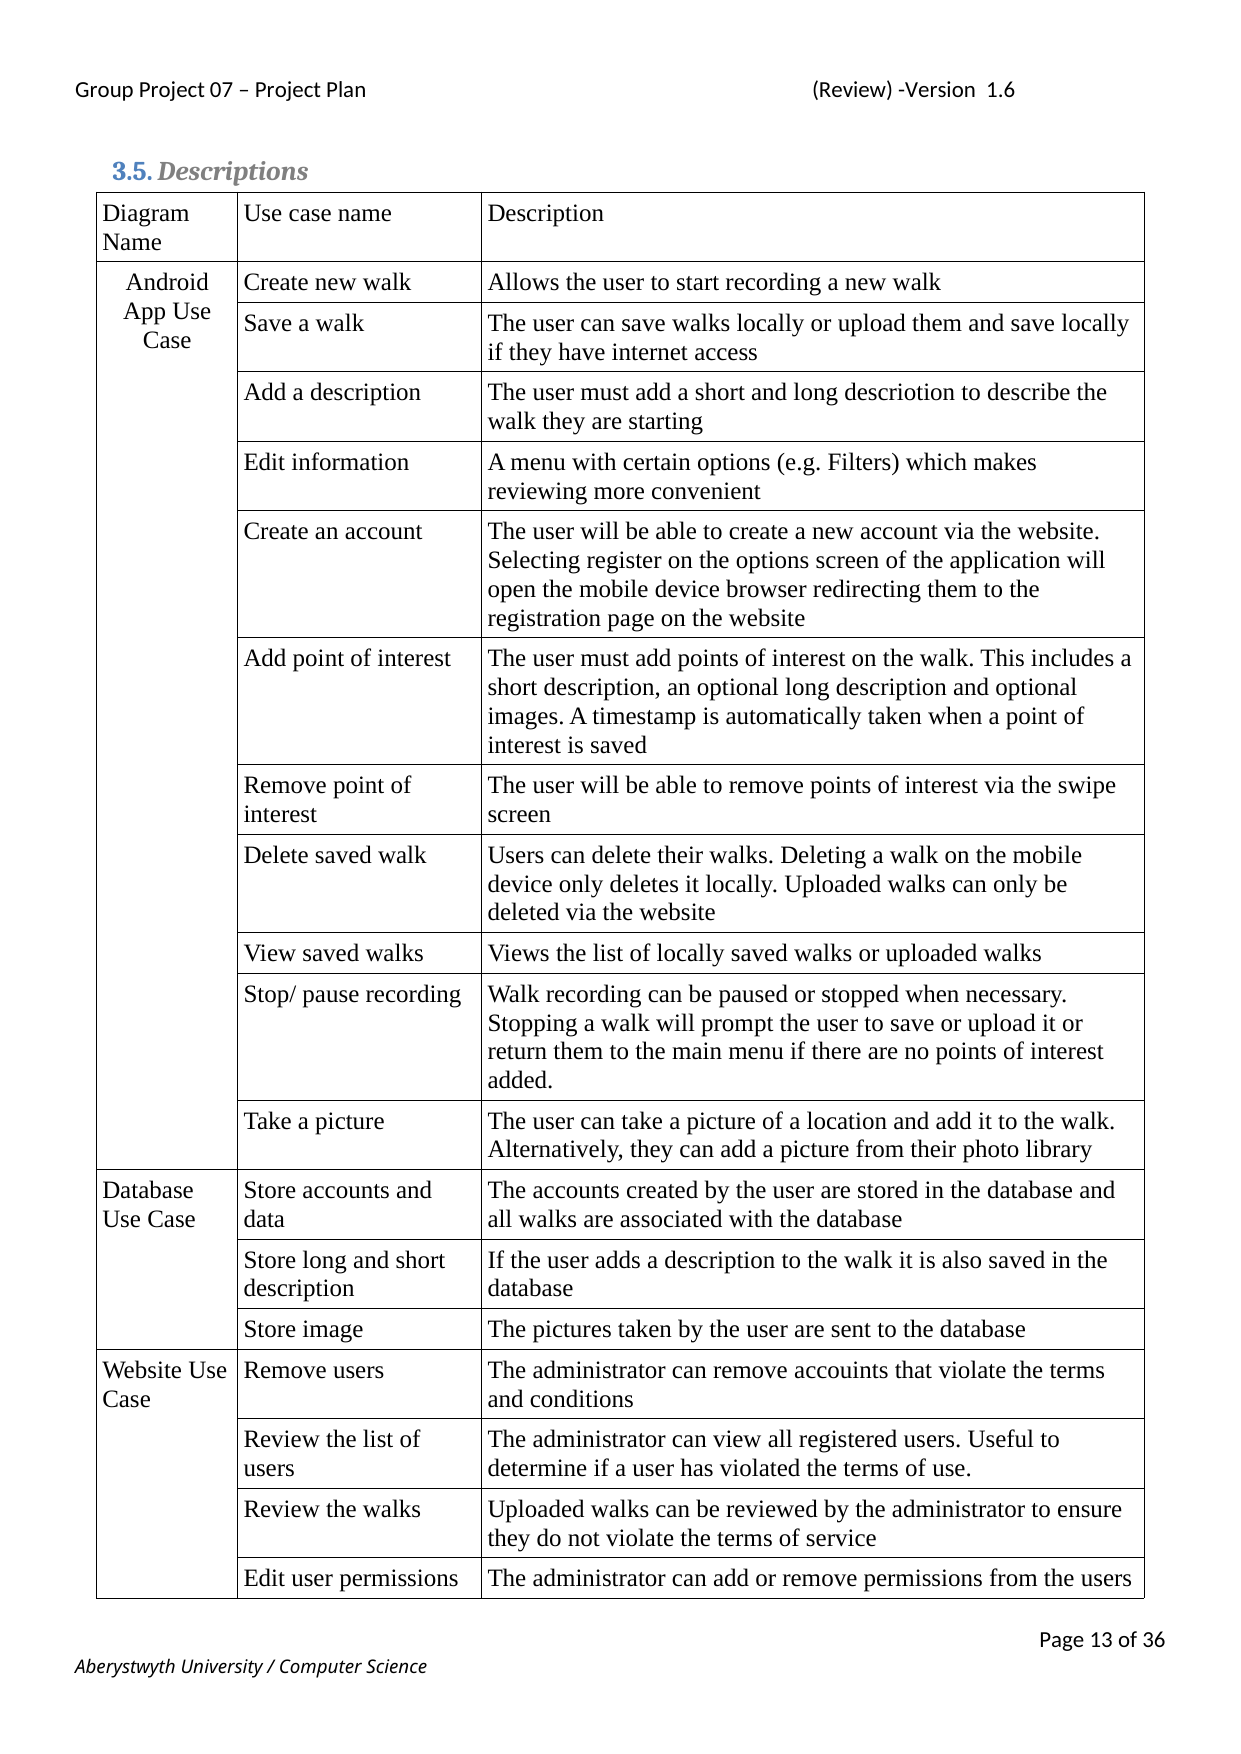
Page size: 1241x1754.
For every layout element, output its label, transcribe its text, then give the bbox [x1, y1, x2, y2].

table_cell Database Use Case [97, 1170, 237, 1349]
table_cell If the user adds a description to the walk it is also saved in the database [482, 1240, 1144, 1308]
table_cell Edit user permissions [238, 1558, 481, 1598]
table_cell View saved walks [238, 933, 481, 973]
table_cell Review the walks [238, 1489, 481, 1557]
table_cell Allows the user to start recording a new walk [482, 262, 1144, 302]
table_header Diagram Name [97, 193, 237, 261]
table_cell Views the list of locally saved walks or uploaded walks [482, 933, 1144, 973]
table_cell Add a description [238, 372, 481, 441]
table_cell Edit information [238, 442, 481, 510]
table_cell A menu with certain options (e.g. Filters) which makes reviewing more convenient [482, 442, 1144, 510]
table_header Description [482, 193, 1144, 261]
table_cell Create an account [238, 511, 481, 637]
table_cell Store accounts and data [238, 1170, 481, 1238]
table_cell Android App Use Case [97, 262, 237, 1169]
table_cell Stop/ pause recording [238, 974, 481, 1099]
table_cell The administrator can view all registered users. Useful to determine if a user has violated the terms of use. [482, 1419, 1144, 1488]
table_cell The user can save walks locally or upload them and save locally if they have internet access [482, 303, 1144, 371]
table_cell The user must add a short and long descriotion to describe the walk they are starting [482, 372, 1144, 441]
table_header Use case name [238, 193, 481, 261]
table_cell The user will be able to remove points of interest via the swipe screen [482, 765, 1144, 834]
table_cell Walk recording can be paused or stopped when necessary. Stopping a walk will prompt the user to save or upload it or return them to the main menu if there are no points of interest added. [482, 974, 1144, 1099]
table_cell Store image [238, 1309, 481, 1349]
table_cell The user must add points of interest on the walk. This includes a short description, an optional long description and optional images. A timestamp is automatically taken when a point of interest is saved [482, 638, 1144, 764]
table_cell Take a picture [238, 1101, 481, 1169]
table_cell The user will be able to create a new account via the website. Selecting register on the options screen of the application will open the mobile device browser redirecting them to the registration page on the website [482, 511, 1144, 637]
table_cell Users can delete their walks. Deleting a walk on the mobile device only deletes it locally. Uploaded walks can only be deleted via the website [482, 835, 1144, 932]
table_cell Website Use Case [97, 1350, 237, 1598]
table_cell Remove point of interest [238, 765, 481, 834]
table_cell The user can take a picture of a location and add it to the walk. Alternatively, they can add a picture from their photo library [482, 1101, 1144, 1169]
table_cell The administrator can add or remove permissions from the users [482, 1558, 1144, 1598]
table_cell Create new walk [238, 262, 481, 302]
table_cell The pictures taken by the user are sent to the database [482, 1309, 1144, 1349]
table_cell The accounts created by the user are stored in the database and all walks are associated with the database [482, 1170, 1144, 1238]
table_cell Remove users [238, 1350, 481, 1418]
table_cell Store long and short description [238, 1240, 481, 1308]
table_cell Uploaded walks can be reviewed by the administrator to ensure they do not violate the terms of service [482, 1489, 1144, 1557]
table_cell Delete saved walk [238, 835, 481, 932]
subtitle Descriptions [112, 156, 1165, 187]
table_cell The administrator can remove accouints that violate the terms and conditions [482, 1350, 1144, 1418]
table_cell Save a walk [238, 303, 481, 371]
table_cell Add point of interest [238, 638, 481, 764]
table_cell Review the list of users [238, 1419, 481, 1488]
